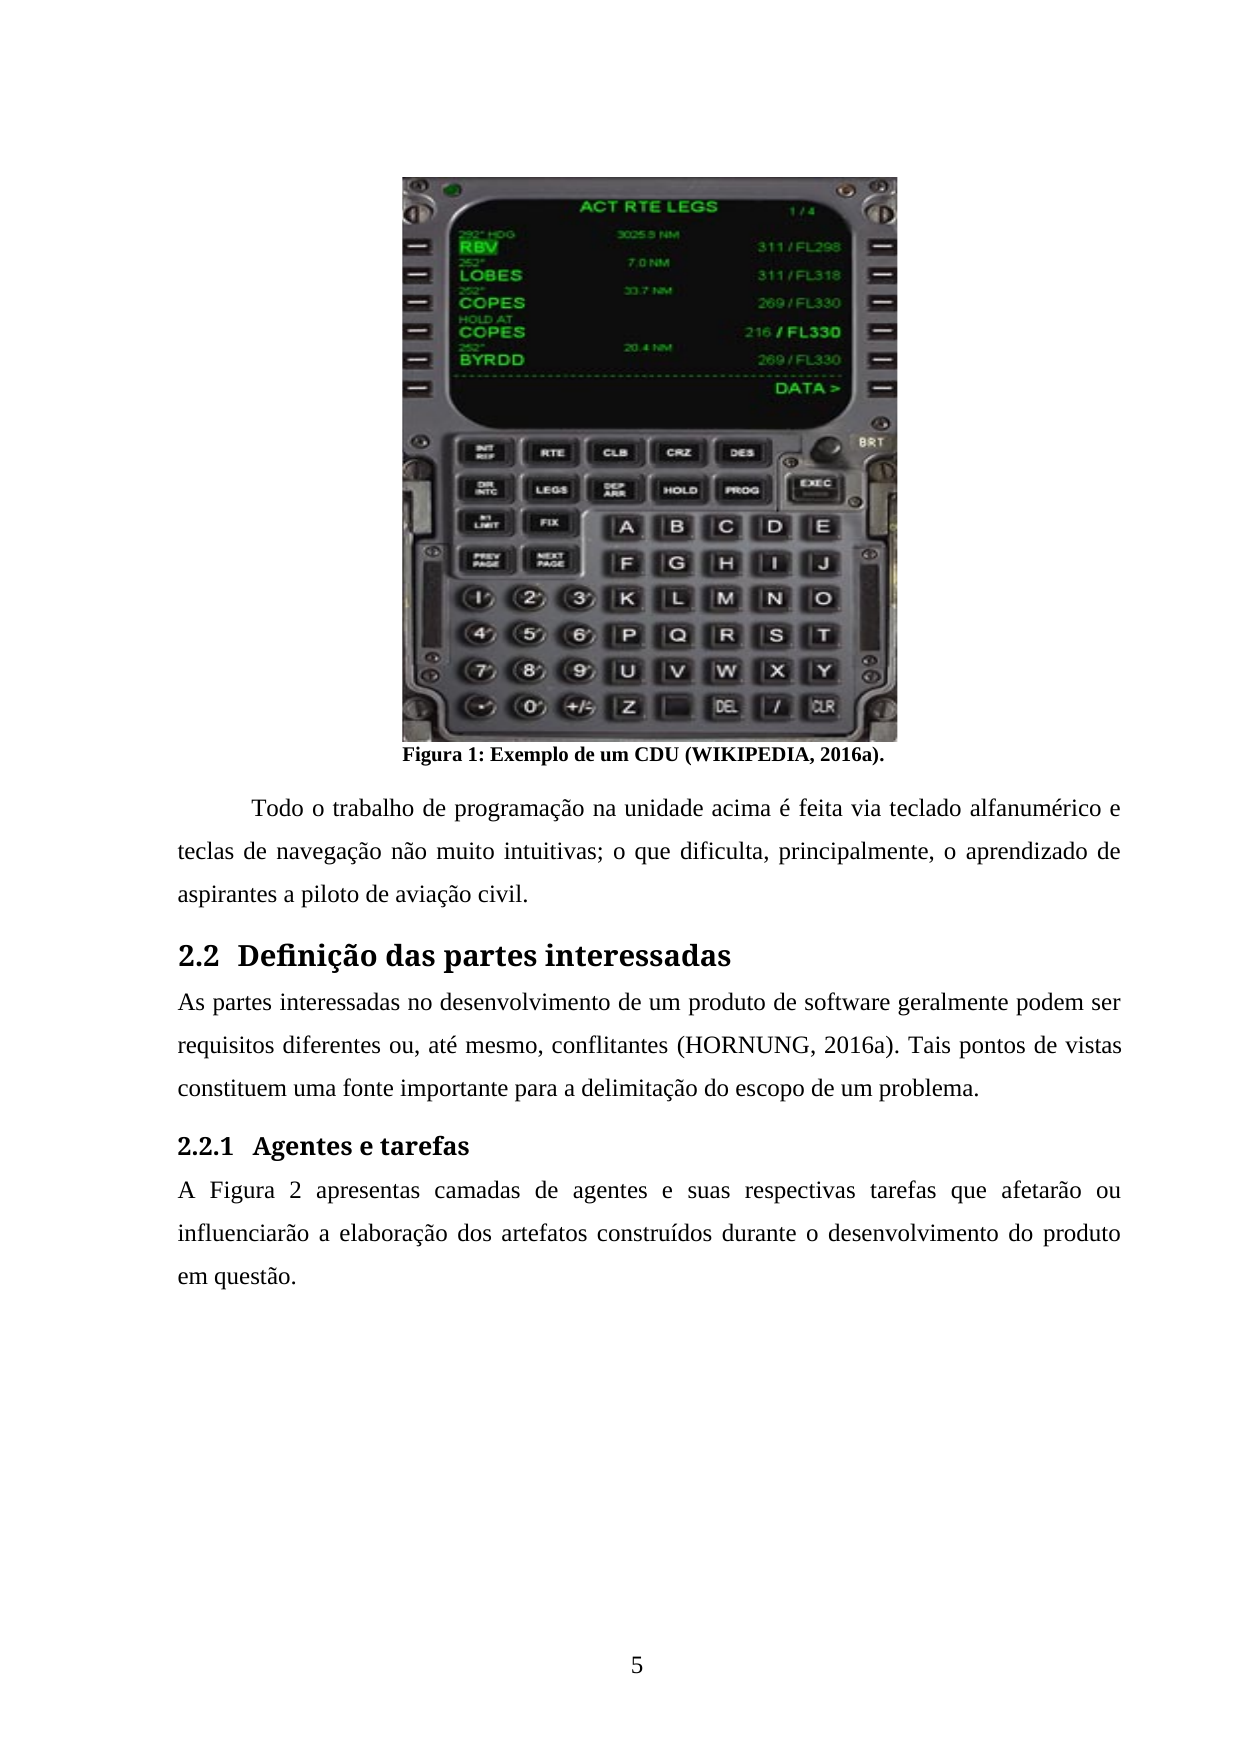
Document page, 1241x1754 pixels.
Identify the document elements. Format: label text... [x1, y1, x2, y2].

picture [402, 177, 898, 742]
text A Figura 2 apresentas camadas de agentes e suas respectivas tarefas que afetarão ou influenciarão a elaboração dos artefatos construídos durante o desenvolvimento do produto em questão. [177, 1175, 1122, 1290]
text As partes interessadas no desenvolvimento de um produto de software geralmente podem ser requisitos diferentes ou, até mesmo, conflitantes (HORNUNG, 2016a). Tais pontos de vistas constituem uma fonte importante para a delimitação do escopo de um problema. [177, 987, 1122, 1102]
subtitle Definição das partes interessadas [178, 935, 1122, 975]
text Figura 1: Exemplo de um CDU (WIKIPEDIA, 2016a). [402, 742, 897, 766]
text Todo o trabalho de programação na unidade acima é feita via teclado alfanumérico e teclas de navegação não muito intuitivas; o que dificulta, principalmente, o aprendizado de aspirantes a piloto de aviação civil. [177, 793, 1122, 908]
subtitle Agentes e tarefas [177, 1129, 1122, 1163]
